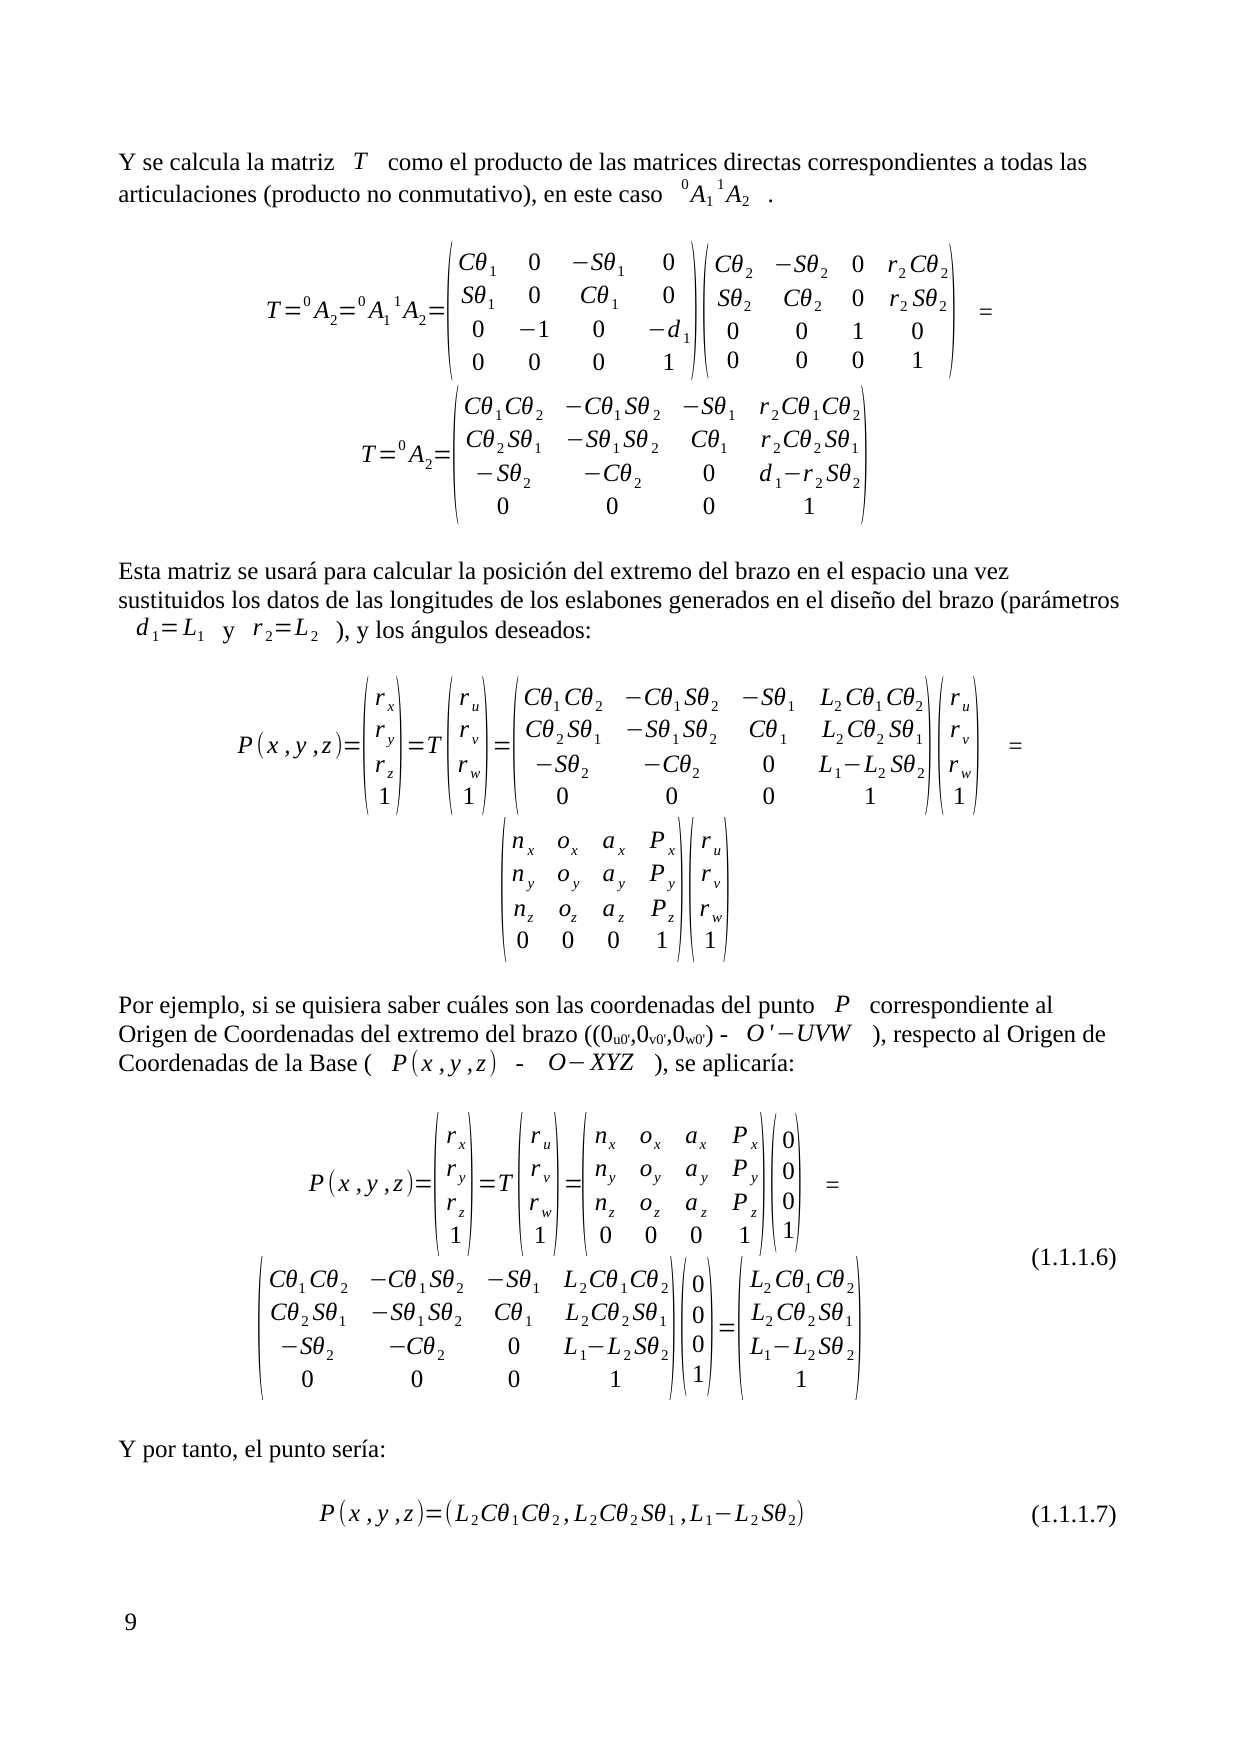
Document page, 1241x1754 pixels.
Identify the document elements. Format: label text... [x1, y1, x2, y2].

text Esta matriz se usará para calcular la posición del extremo del brazo en el espacio una vez sustituidos los datos de las longitudes de los eslabones generados en el diseño del brazo (parámetros y), y los ángulos deseados: [118, 556, 1122, 645]
text Y por tanto, el punto sería: [118, 1434, 1122, 1463]
table_header (1.1.1.7) [1010, 1492, 1122, 1535]
text Y se calcula la matrizcomo el producto de las matrices directas correspondientes a todas las articulaciones (producto no conmutativo), en este caso. [118, 147, 1122, 211]
text Por ejemplo, si se quisiera saber cuáles son las coordenadas del puntocorrespondiente al Origen de Coordenadas del extremo del brazo ((0u0',0v0',0w0') -), respecto al Origen de Coordenadas de la Base (- ), se aplicaría: [118, 990, 1122, 1078]
table_header = [118, 1106, 1010, 1405]
table_header [118, 1492, 1010, 1535]
text = [118, 239, 1122, 383]
table_header (1.1.1.6) [1010, 1106, 1122, 1405]
text = [118, 674, 1122, 818]
